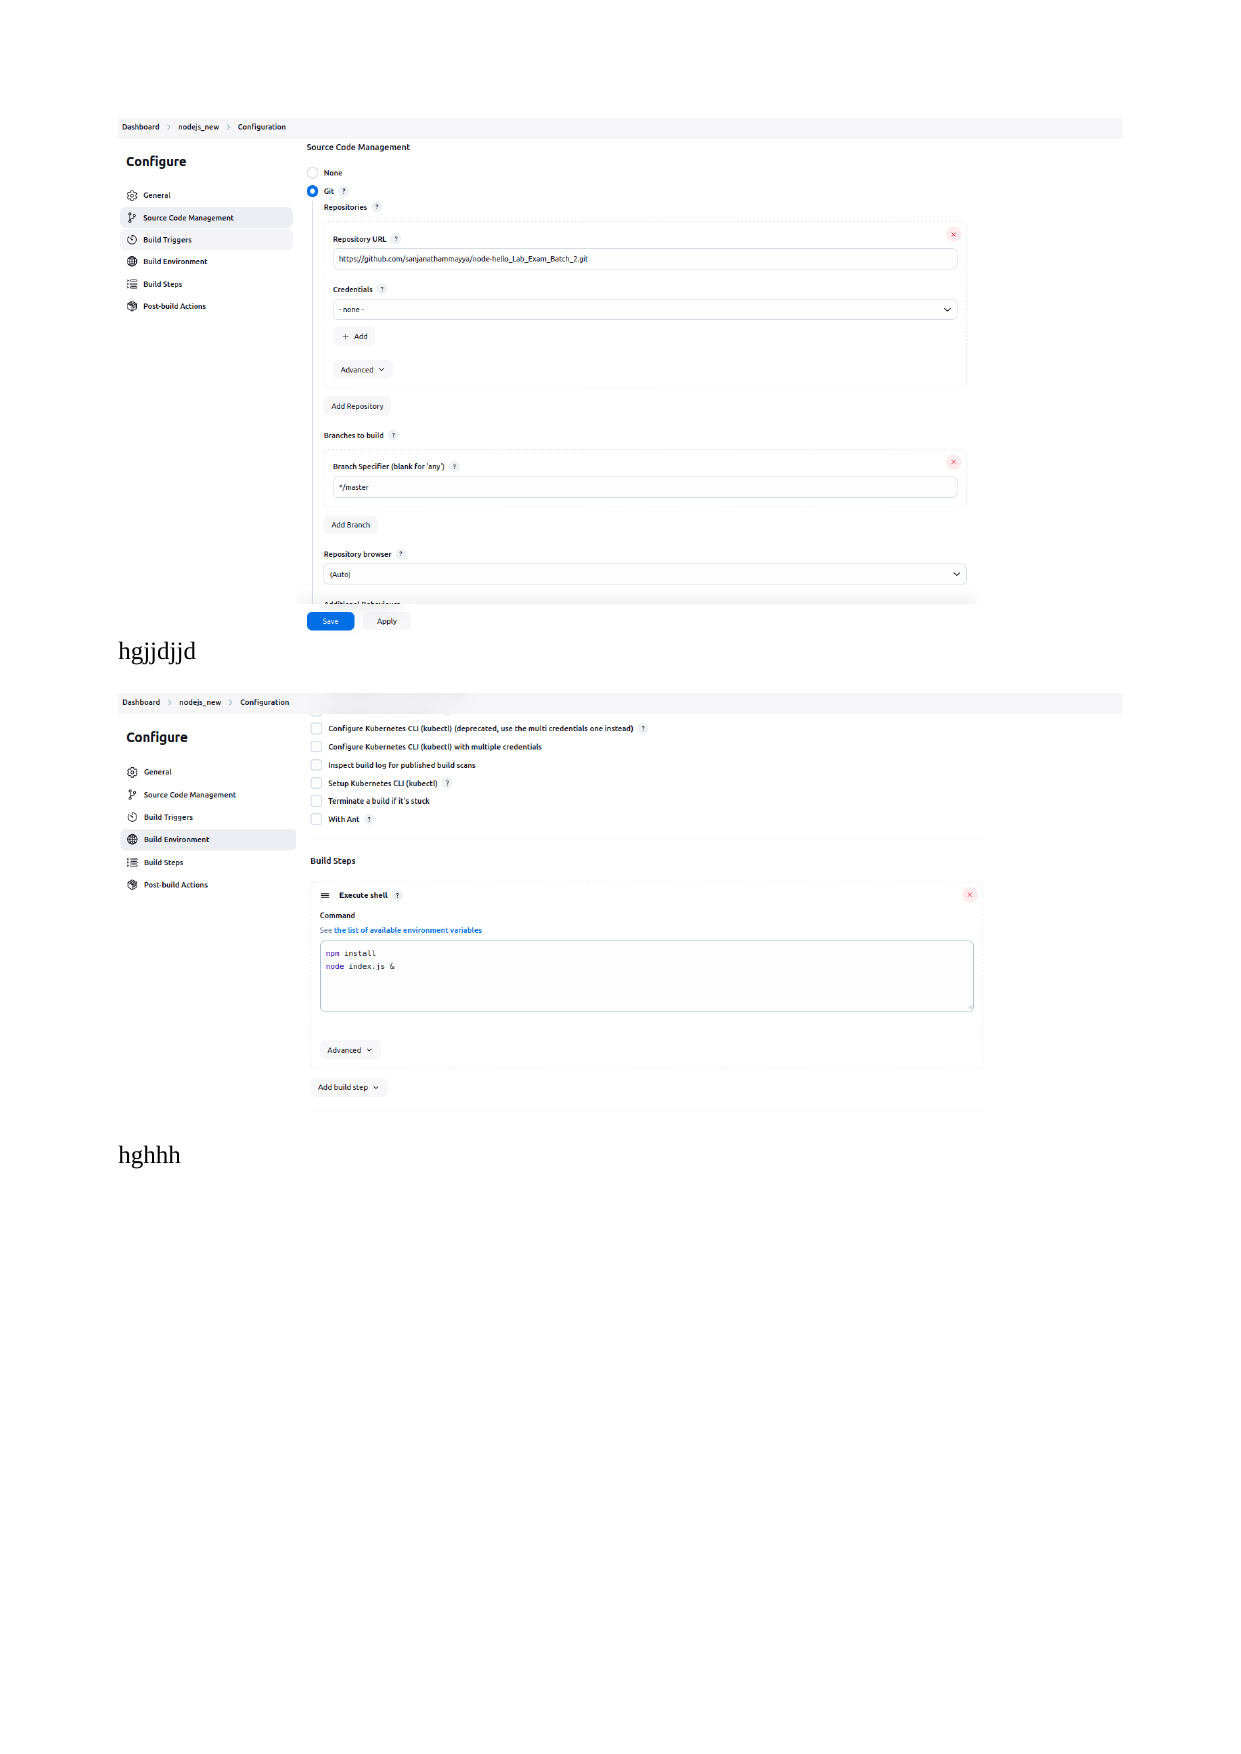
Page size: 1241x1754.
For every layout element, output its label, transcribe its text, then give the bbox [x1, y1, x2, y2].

picture [118, 118, 1123, 636]
text hghhh [118, 1141, 1122, 1169]
text hgjjdjjd [118, 636, 1122, 665]
picture [118, 693, 1123, 1112]
